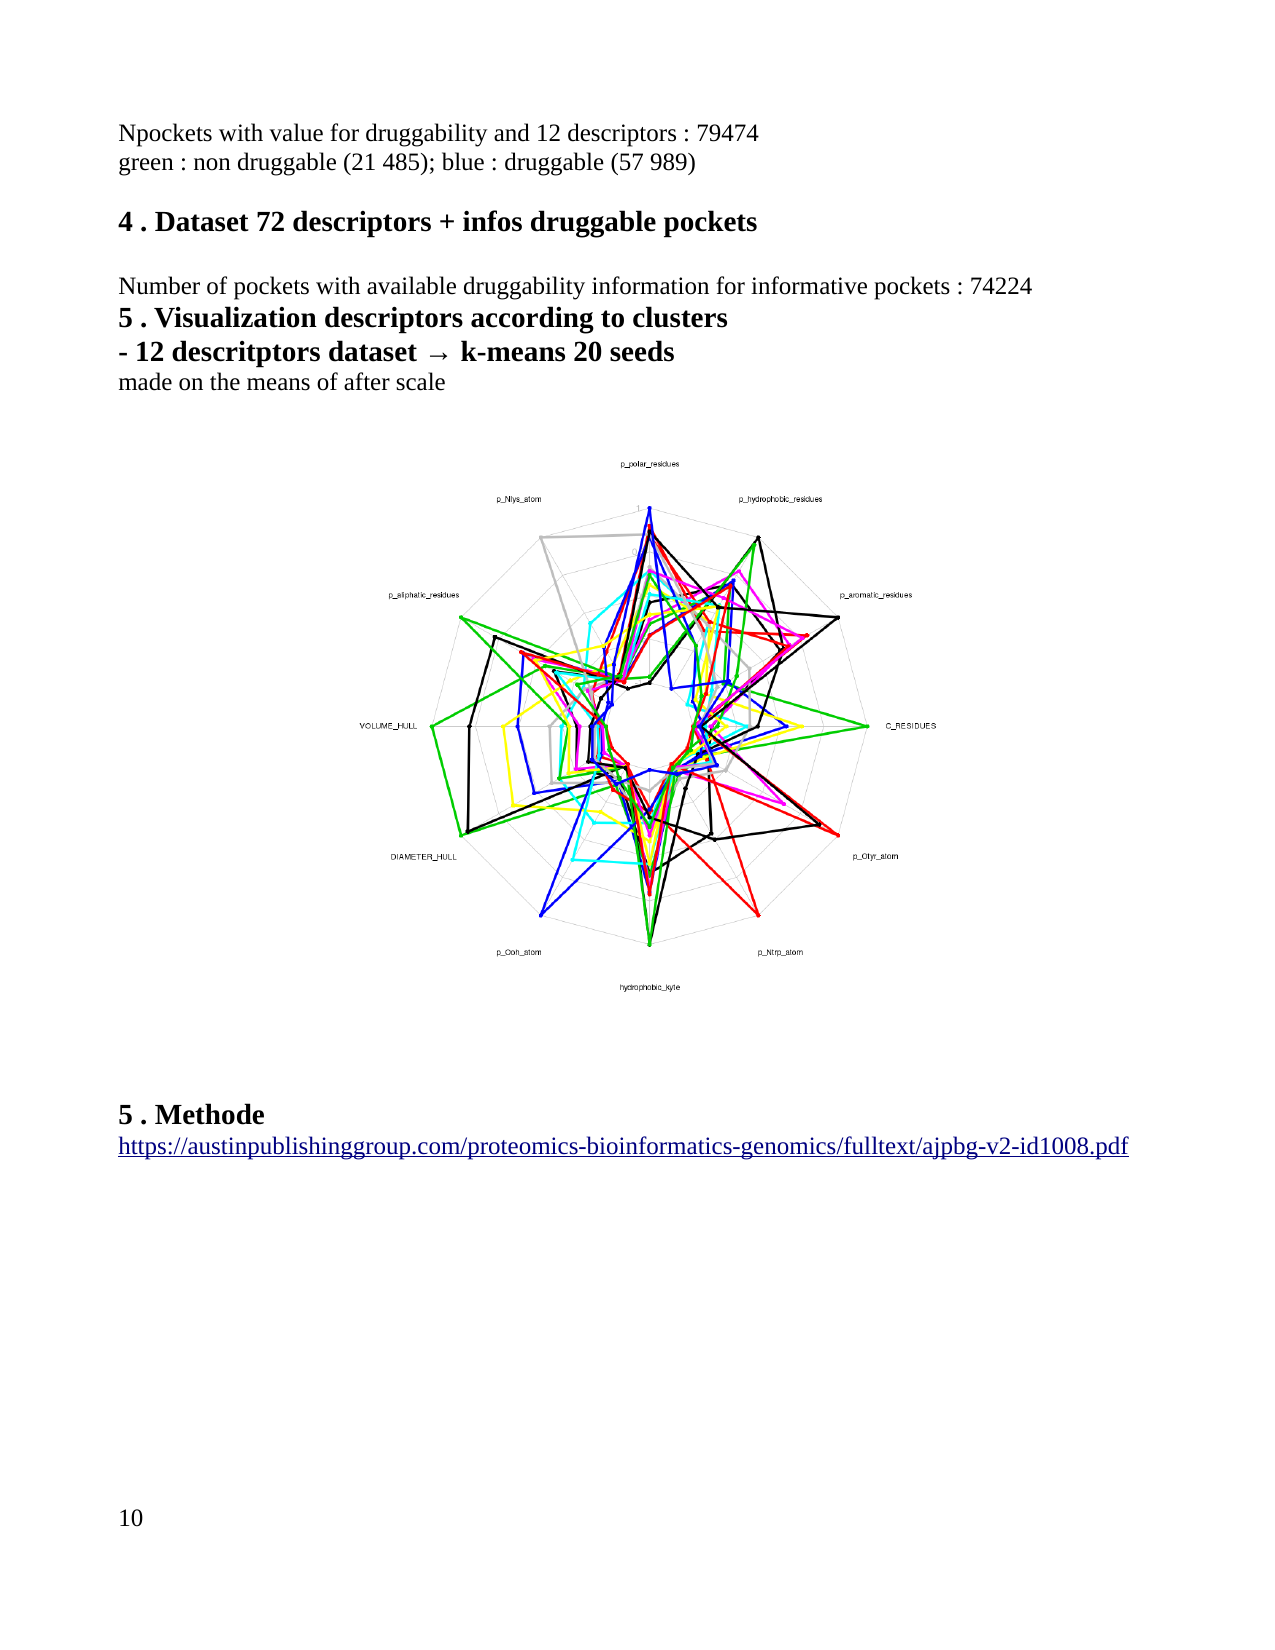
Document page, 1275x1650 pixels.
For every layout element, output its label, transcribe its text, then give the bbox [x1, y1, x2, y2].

text green : non druggable (21 485); blue : druggable (57 989) [118, 147, 1157, 176]
text Number of pockets with available druggability information for informative pockets : 74224 [118, 271, 1157, 300]
text 5 . Methode [118, 1097, 1157, 1131]
text - 12 descritptors dataset → k-means 20 seeds [118, 334, 1157, 367]
text https://austinpublishinggroup.com/proteomics-bioinformatics-genomics/fulltext/ajpbg-v2-id1008.pdf [118, 1131, 1157, 1159]
picture [118, 396, 1157, 1069]
text 4 . Dataset 72 descriptors + infos druggable pockets [118, 204, 1157, 238]
text Npockets with value for druggability and 12 descriptors : 79474 [118, 118, 1157, 147]
text 5 . Visualization descriptors according to clusters [118, 300, 1157, 334]
text made on the means of after scale [118, 367, 1157, 396]
